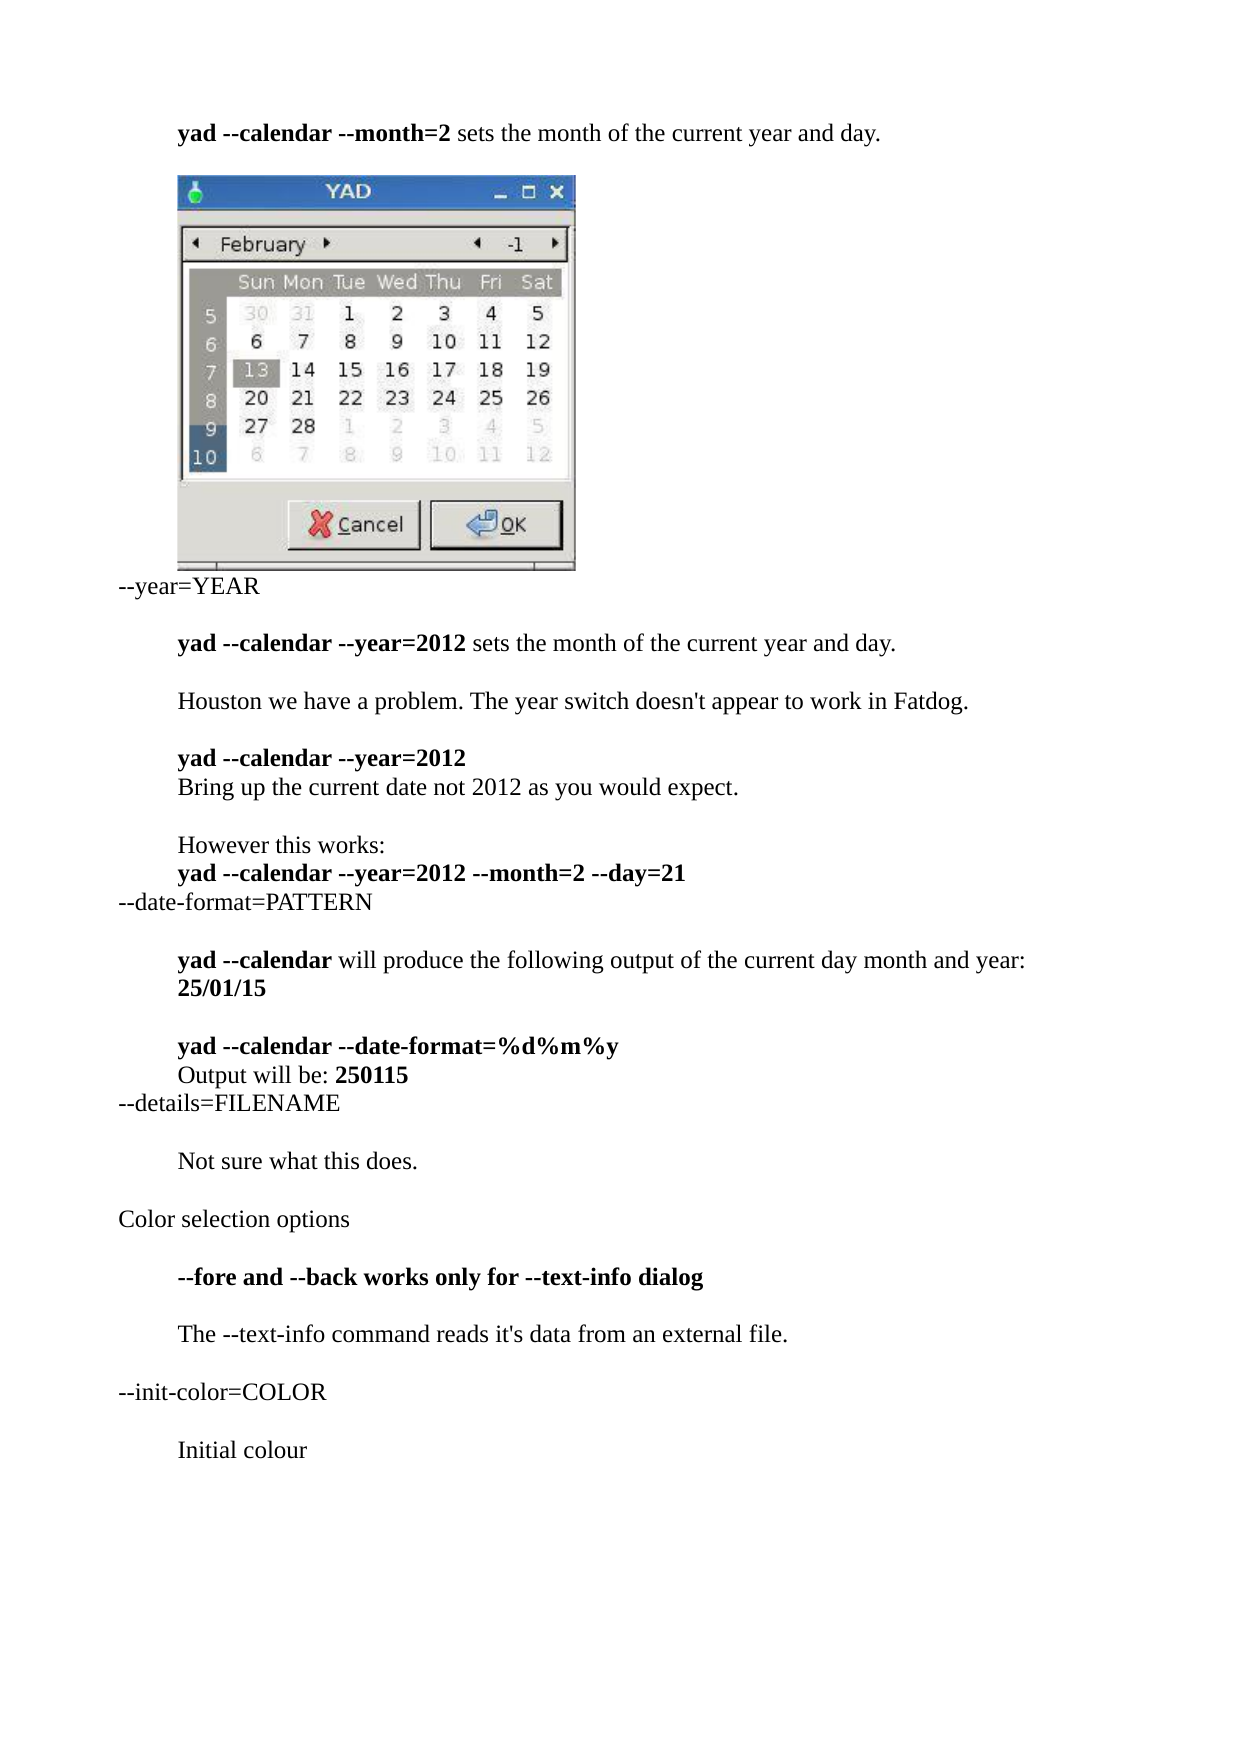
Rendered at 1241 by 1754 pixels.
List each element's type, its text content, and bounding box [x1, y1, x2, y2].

list yad --calendar --month=2 sets the month of the current year and day. [177, 118, 1122, 571]
subtitle Color selection options [118, 1204, 1122, 1233]
list Initial colour [177, 1406, 1122, 1521]
list yad --calendar --year=2012 sets the month of the current year and day. Houston we have a problem. The year switch doesn't appear to work in Fatdog. yad --calendar --year=2012 Bring up the current date not 2012 as you would expect. However this works: yad --calendar --year=2012 --month=2 --day=21 [177, 600, 1122, 887]
subtitle --year=YEAR [118, 571, 1122, 600]
picture [177, 175, 576, 571]
list yad --calendar will produce the following output of the current day month and year: 25/01/15 yad --calendar --date-format=%d%m%y Output will be: 250115 [177, 916, 1122, 1088]
list --fore and --back works only for --text-info dialog The --text-info command reads it's data from an external file. [177, 1233, 1122, 1348]
subtitle --init-color=COLOR [118, 1377, 1122, 1406]
subtitle --details=FILENAME [118, 1088, 1122, 1117]
subtitle --date-format=PATTERN [118, 887, 1122, 916]
list Not sure what this does. [177, 1117, 1122, 1175]
